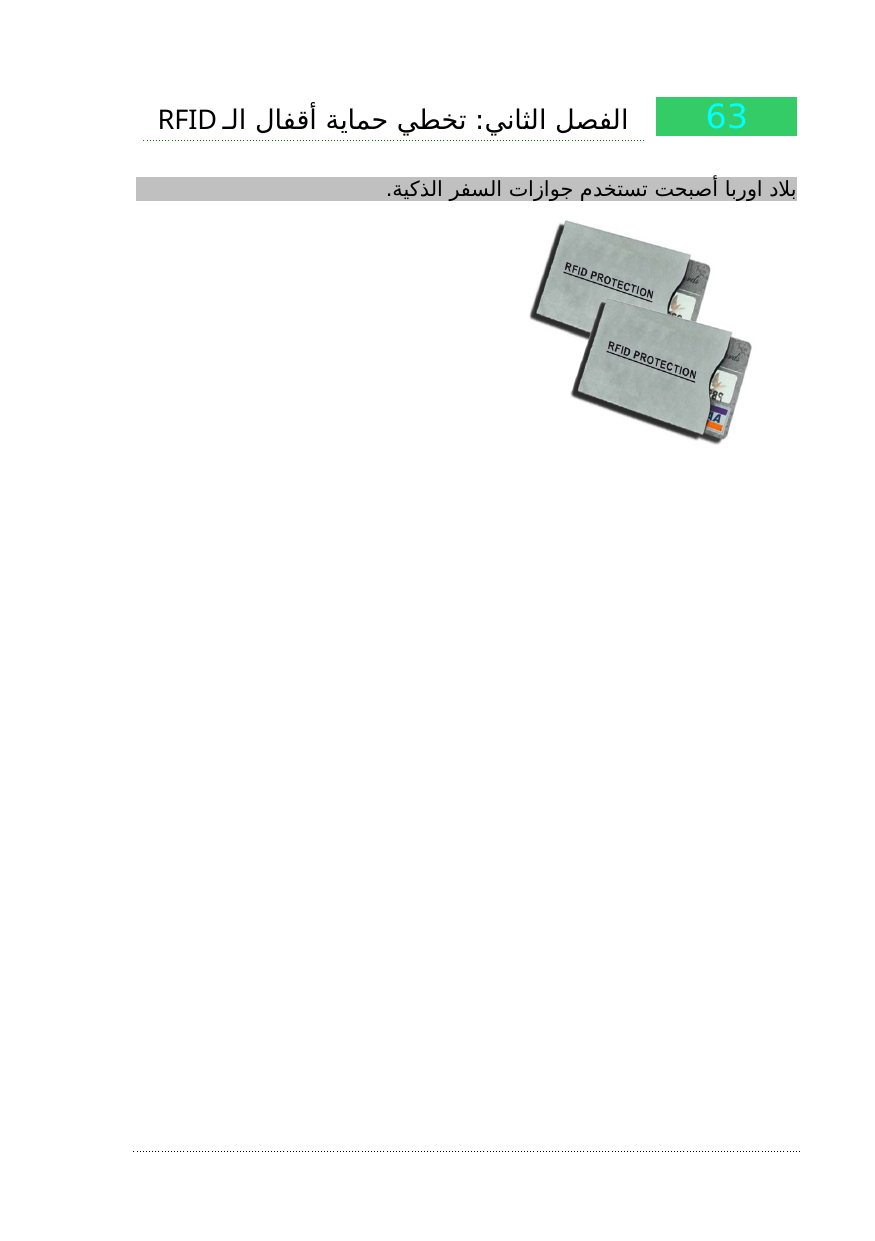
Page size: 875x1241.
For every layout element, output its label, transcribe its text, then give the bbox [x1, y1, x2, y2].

text ملحوظة معظم الدول العربية ليس لديها مثل هذه passports الذكية لكن معظم الدول الاجنية مثل الولايات المتحدة الأمريكية و انجلترا و معظم بلاد اوربا أصبحت تستخدم جوازات السفر الذكية. [136, 177, 797, 201]
picture [528, 219, 756, 445]
